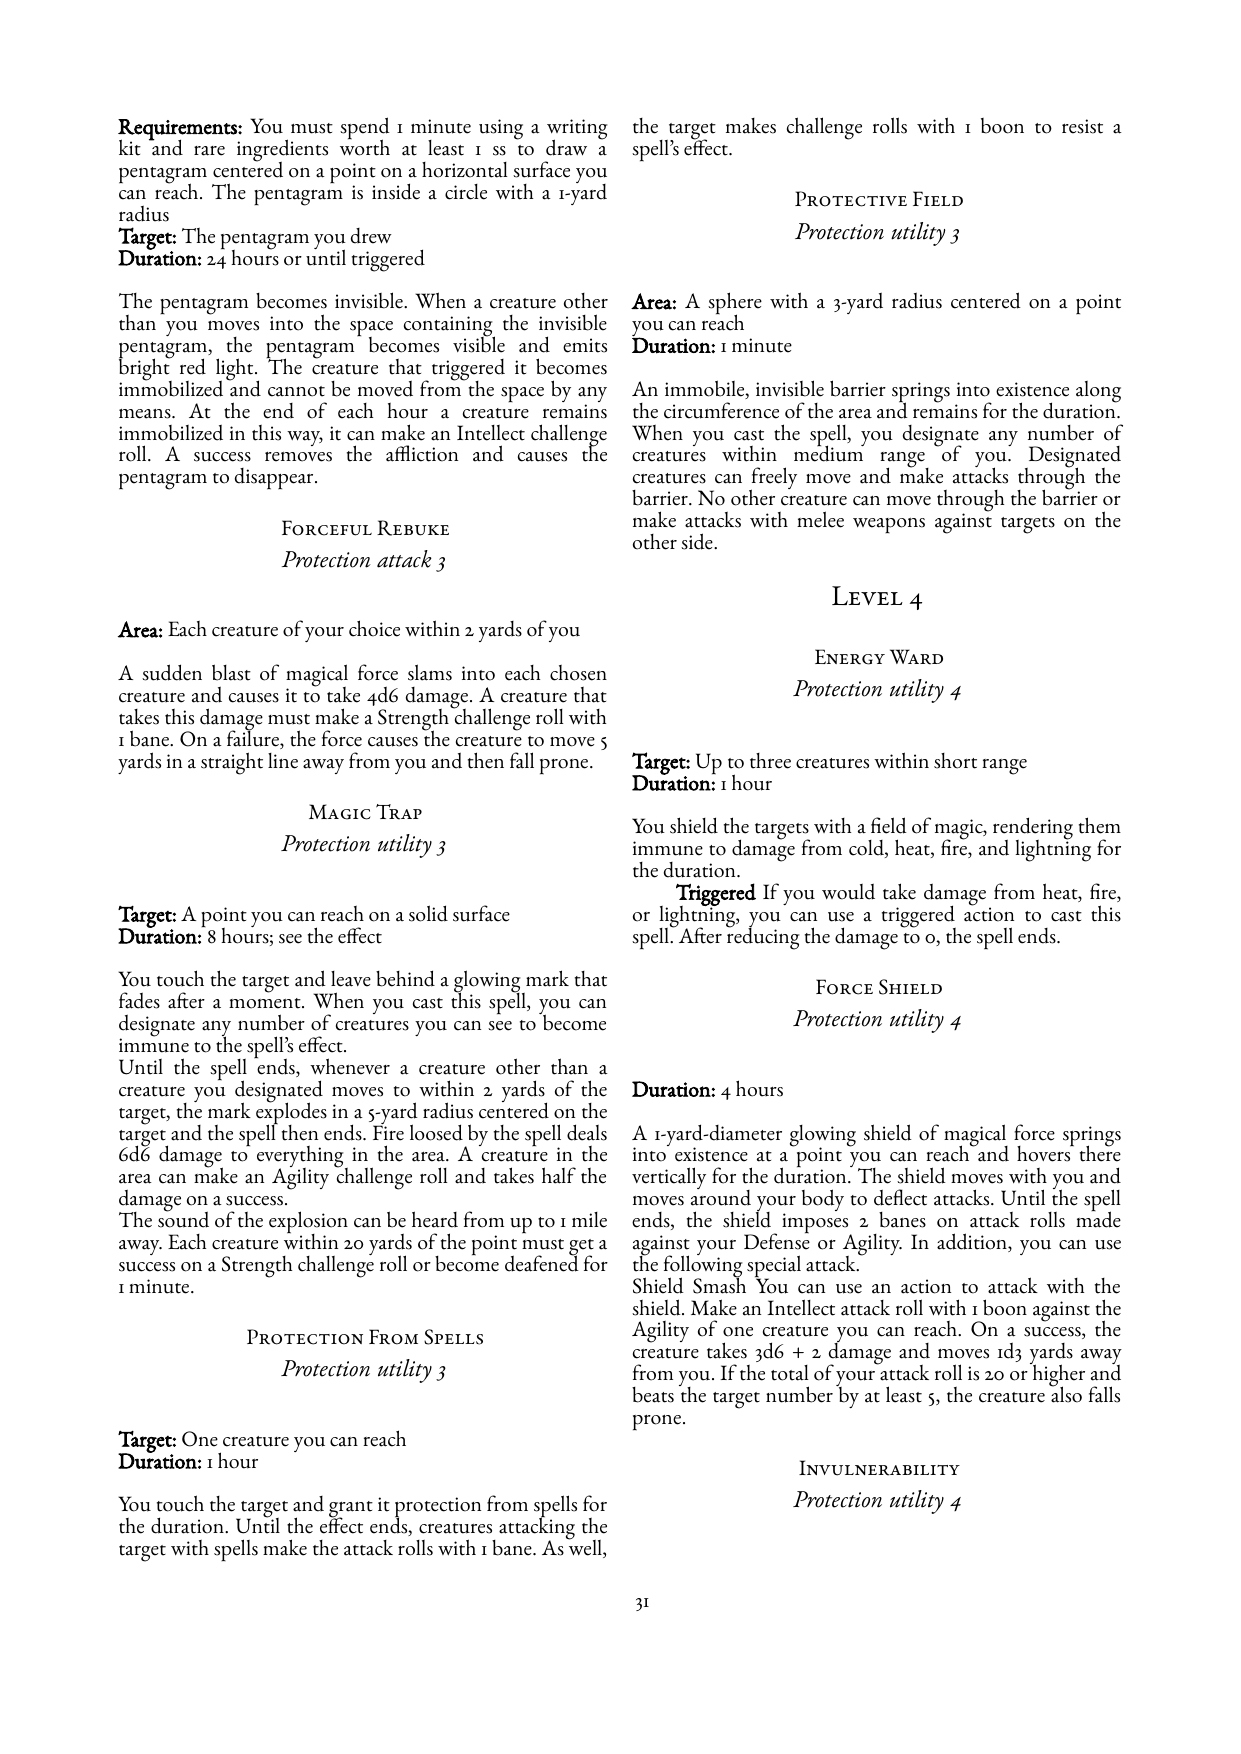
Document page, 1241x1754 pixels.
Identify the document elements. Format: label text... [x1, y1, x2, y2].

text The sound of the explosion can be heard from up to 1 mile away. Each creature within 20 yards of the point must get a success on a Strength challenge roll or become deafened for 1 minute. [118, 1212, 608, 1299]
text Shield Smash You can use an action to attack with the shield. Make an Intellect attack roll with 1 boon against the Agility of one creature you can reach. On a success, the creature takes 3d6 + 2 damage and moves 1d3 yards away from you. If the total of your attack roll is 20 or higher and beats the target number by at least 5, the creature also falls prone. [632, 1277, 1122, 1431]
text Until the spell ends, whenever a creature other than a creature you designated moves to within 2 yards of the target, the mark explodes in a 5-yard radius centered on the target and the spell then ends. Fire loosed by the spell deals 6d6 damage to everything in the area. A creature in the area can make an Agility challenge roll and takes half the damage on a success. [118, 1059, 608, 1212]
subtitle Level 4 [632, 585, 1122, 613]
list Area: A sphere with a 3-yard radius centered on a point you can reach [632, 276, 1122, 337]
subtitle Protection utility 4 [632, 680, 1122, 704]
text A 1-yard-diameter glowing shield of magical force springs into existence at a point you can reach and hovers there vertically for the duration. The shield moves with you and moves around your body to deflect attacks. Until the spell ends, the shield imposes 2 banes on attack rolls made against your Defense or Agility. In addition, you can use the following special attack. [632, 1114, 1122, 1277]
subtitle Protection From Spells [118, 1329, 608, 1351]
subtitle Protective Field [632, 191, 1122, 213]
list Duration: 1 hour [632, 774, 1122, 796]
list Area: Each creature of your choice within 2 yards of you [118, 604, 608, 643]
subtitle Protection utility 4 [632, 1009, 1122, 1034]
list Target: Up to three creatures within short range [632, 733, 1122, 774]
list Target: The pentagram you drew [118, 227, 608, 249]
subtitle Protection utility 4 [632, 1491, 1122, 1515]
list Duration: 4 hours [632, 1063, 1122, 1102]
subtitle Protection utility 3 [118, 834, 608, 859]
list Duration: 24 hours or until triggered [118, 249, 608, 271]
list Duration: 8 hours; see the effect [118, 927, 608, 949]
text the target makes challenge rolls with 1 boon to resist a spell’s effect. [632, 118, 1122, 162]
text An immobile, invisible barrier springs into existence along the circumference of the area and remains for the duration. When you cast the spell, you designate any number of creatures within medium range of you. Designated creatures can freely move and make attacks through the barrier. No other creature can move through the barrier or make attacks with melee weapons against targets on the other side. [632, 371, 1122, 556]
subtitle Protection utility 3 [118, 1359, 608, 1384]
subtitle Energy Ward [632, 649, 1122, 671]
list Duration: 1 hour [118, 1452, 608, 1474]
text You shield the targets with a field of magic, rendering them immune to damage from cold, heat, fire, and lightning for the duration. [632, 808, 1122, 884]
subtitle Protection attack 3 [118, 550, 608, 574]
subtitle Magic Trap [118, 804, 608, 826]
list Target: A point you can reach on a solid surface [118, 888, 608, 927]
subtitle Invulnerability [632, 1460, 1122, 1482]
text You touch the target and leave behind a glowing mark that fades after a moment. When you cast this spell, you can designate any number of creatures you can see to become immune to the spell’s effect. [118, 961, 608, 1059]
list Target: One creature you can reach [118, 1413, 608, 1452]
text A sudden blast of magical force slams into each chosen creature and causes it to take 4d6 damage. A creature that takes this damage must make a Strength challenge roll with 1 bane. On a failure, the force causes the creature to move 5 yards in a straight line away from you and then fall prone. [118, 655, 608, 774]
list Requirements: You must spend 1 minute using a writing kit and rare ingredients worth at least 1 ss to draw a pentagram centered on a point on a horizontal surface you can reach. The pentagram is inside a circle with a 1-yard radius [118, 118, 608, 227]
subtitle Protection utility 3 [632, 222, 1122, 246]
subtitle Force Shield [632, 979, 1122, 1001]
subtitle Forceful Rebuke [118, 519, 608, 541]
text The pentagram becomes invisible. When a creature other than you moves into the space containing the invisible pentagram, the pentagram becomes visible and emits bright red light. The creature that triggered it becomes immobilized and cannot be moved from the space by any means. At the end of each hour a creature remains immobilized in this way, it can make an Intellect challenge roll. A success removes the affliction and causes the pentagram to disappear. [118, 283, 608, 490]
text You touch the target and grant it protection from spells for the duration. Until the effect ends, creatures attacking the target with spells make the attack rolls with 1 bane. As well, [118, 1486, 608, 1562]
text Triggered If you would take damage from heat, fire, or lightning, you can use a triggered action to cast this spell. After reducing the damage to 0, the spell ends. [632, 884, 1122, 949]
list Duration: 1 minute [632, 337, 1122, 359]
